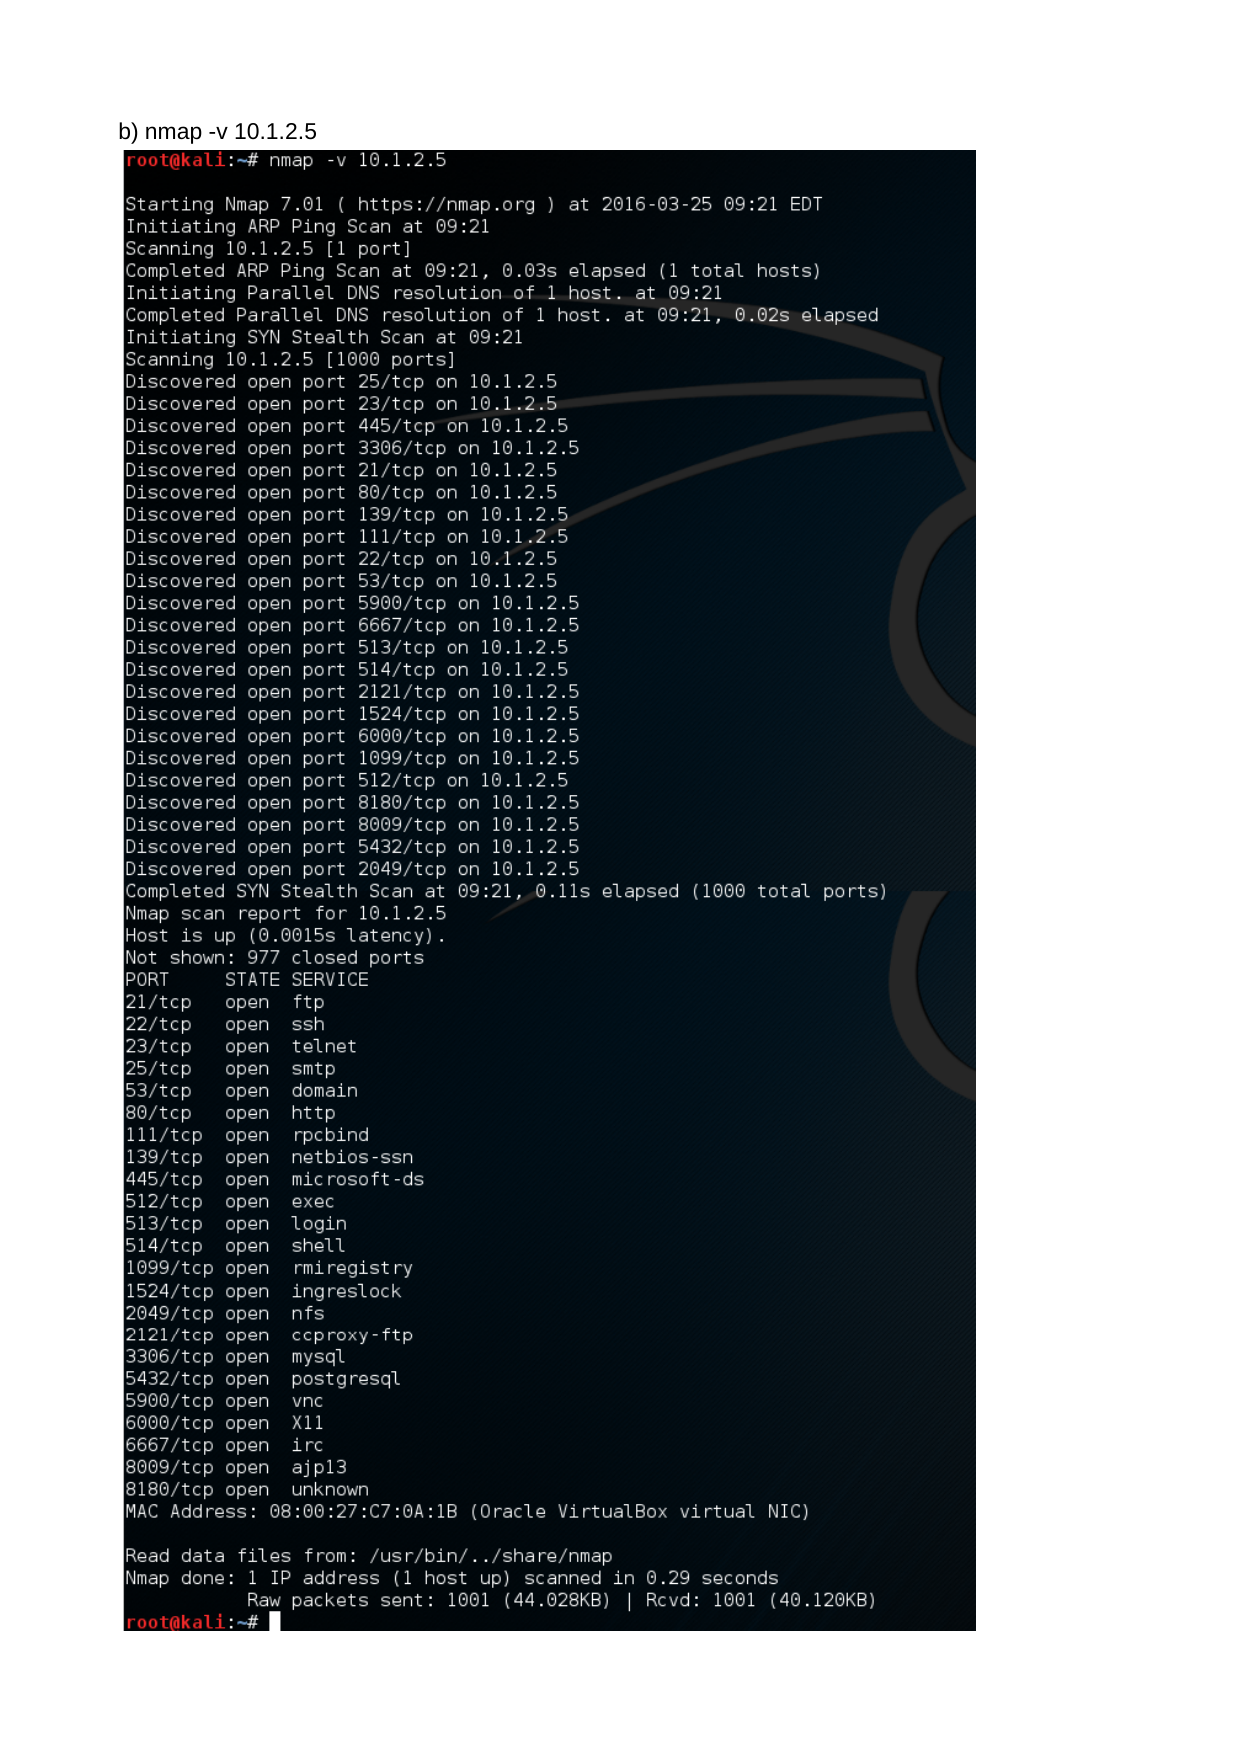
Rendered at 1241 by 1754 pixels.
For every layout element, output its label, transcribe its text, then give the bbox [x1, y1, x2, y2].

picture [123, 150, 976, 1631]
text b) nmap -v 10.1.2.5 [118, 118, 1122, 144]
